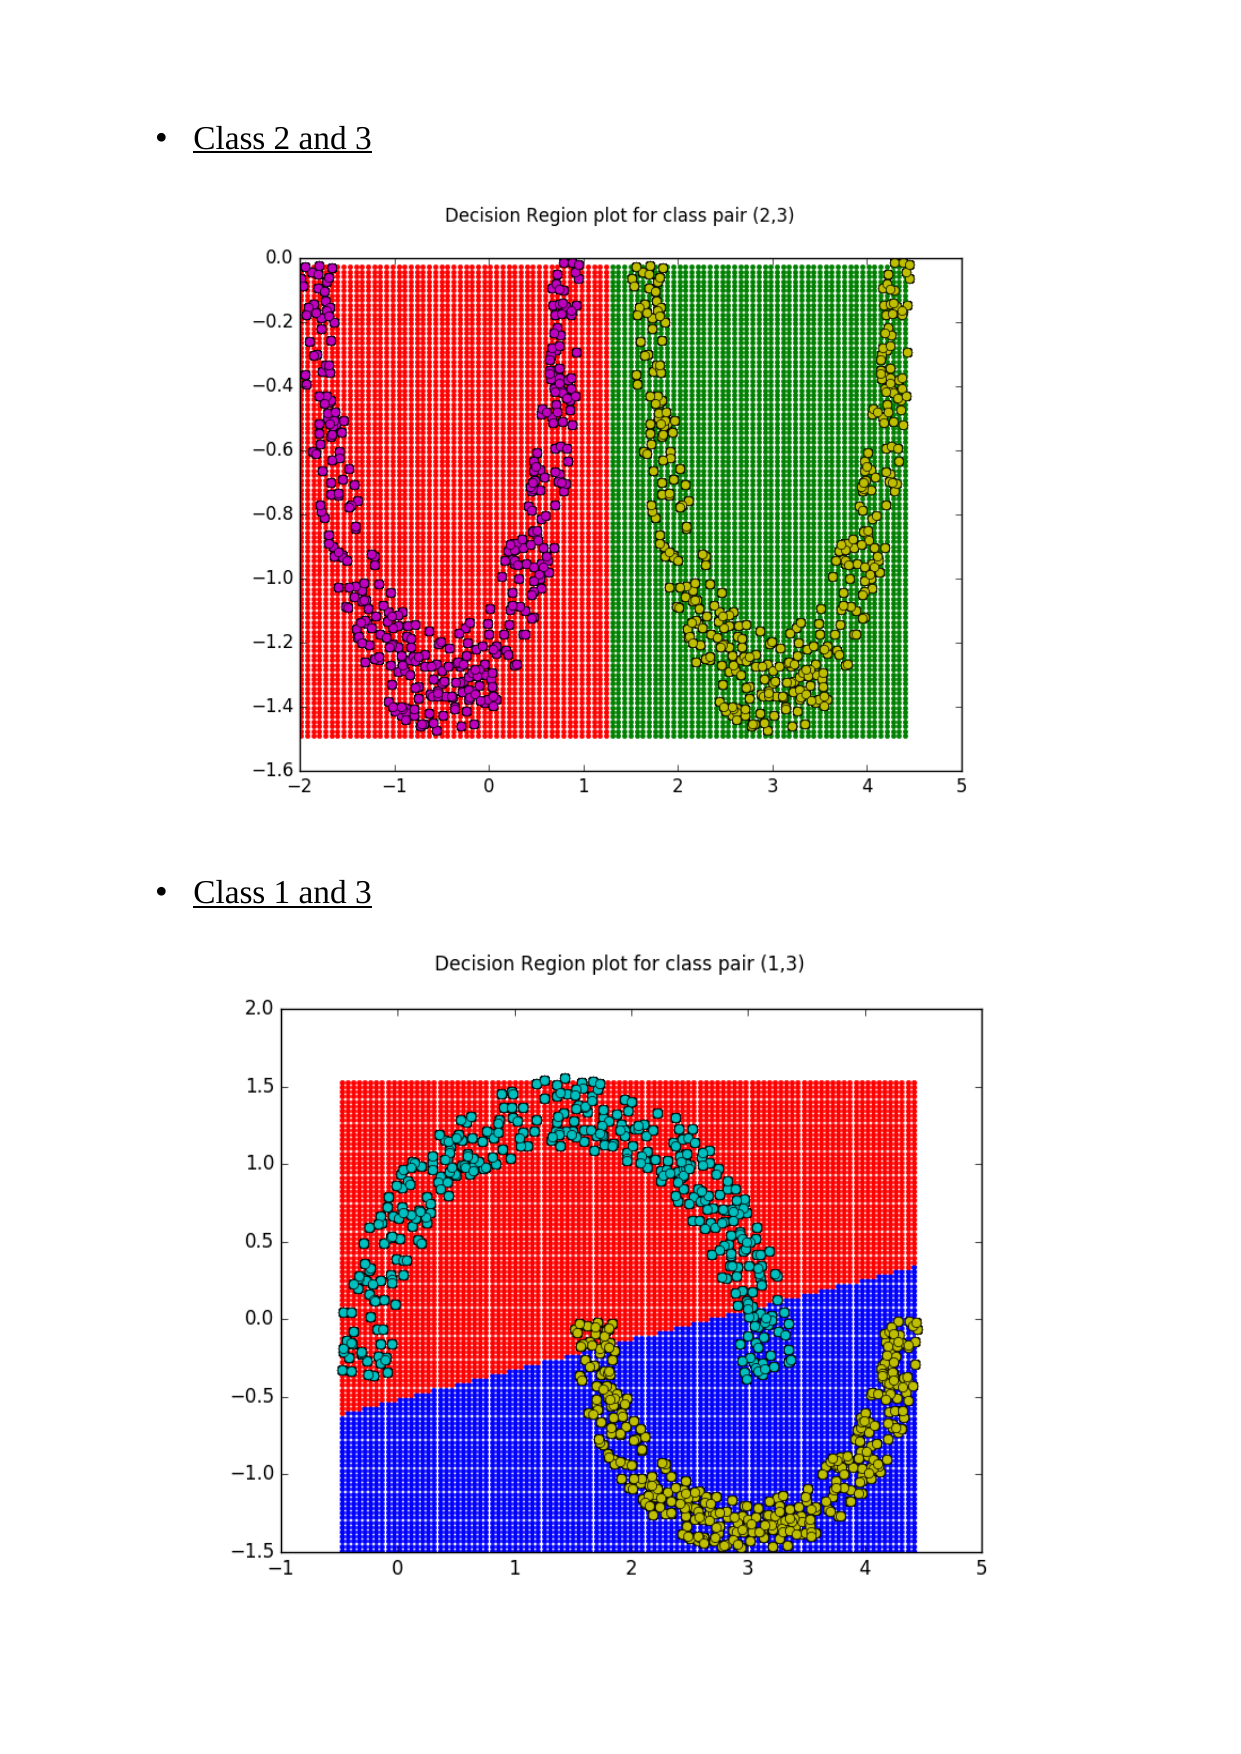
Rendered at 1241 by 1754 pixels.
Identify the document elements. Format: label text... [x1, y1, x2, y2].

list Class 2 and 3 [156, 118, 1122, 156]
picture [193, 194, 1047, 835]
list Class 1 and 3 [156, 872, 1122, 911]
picture [168, 942, 1072, 1620]
